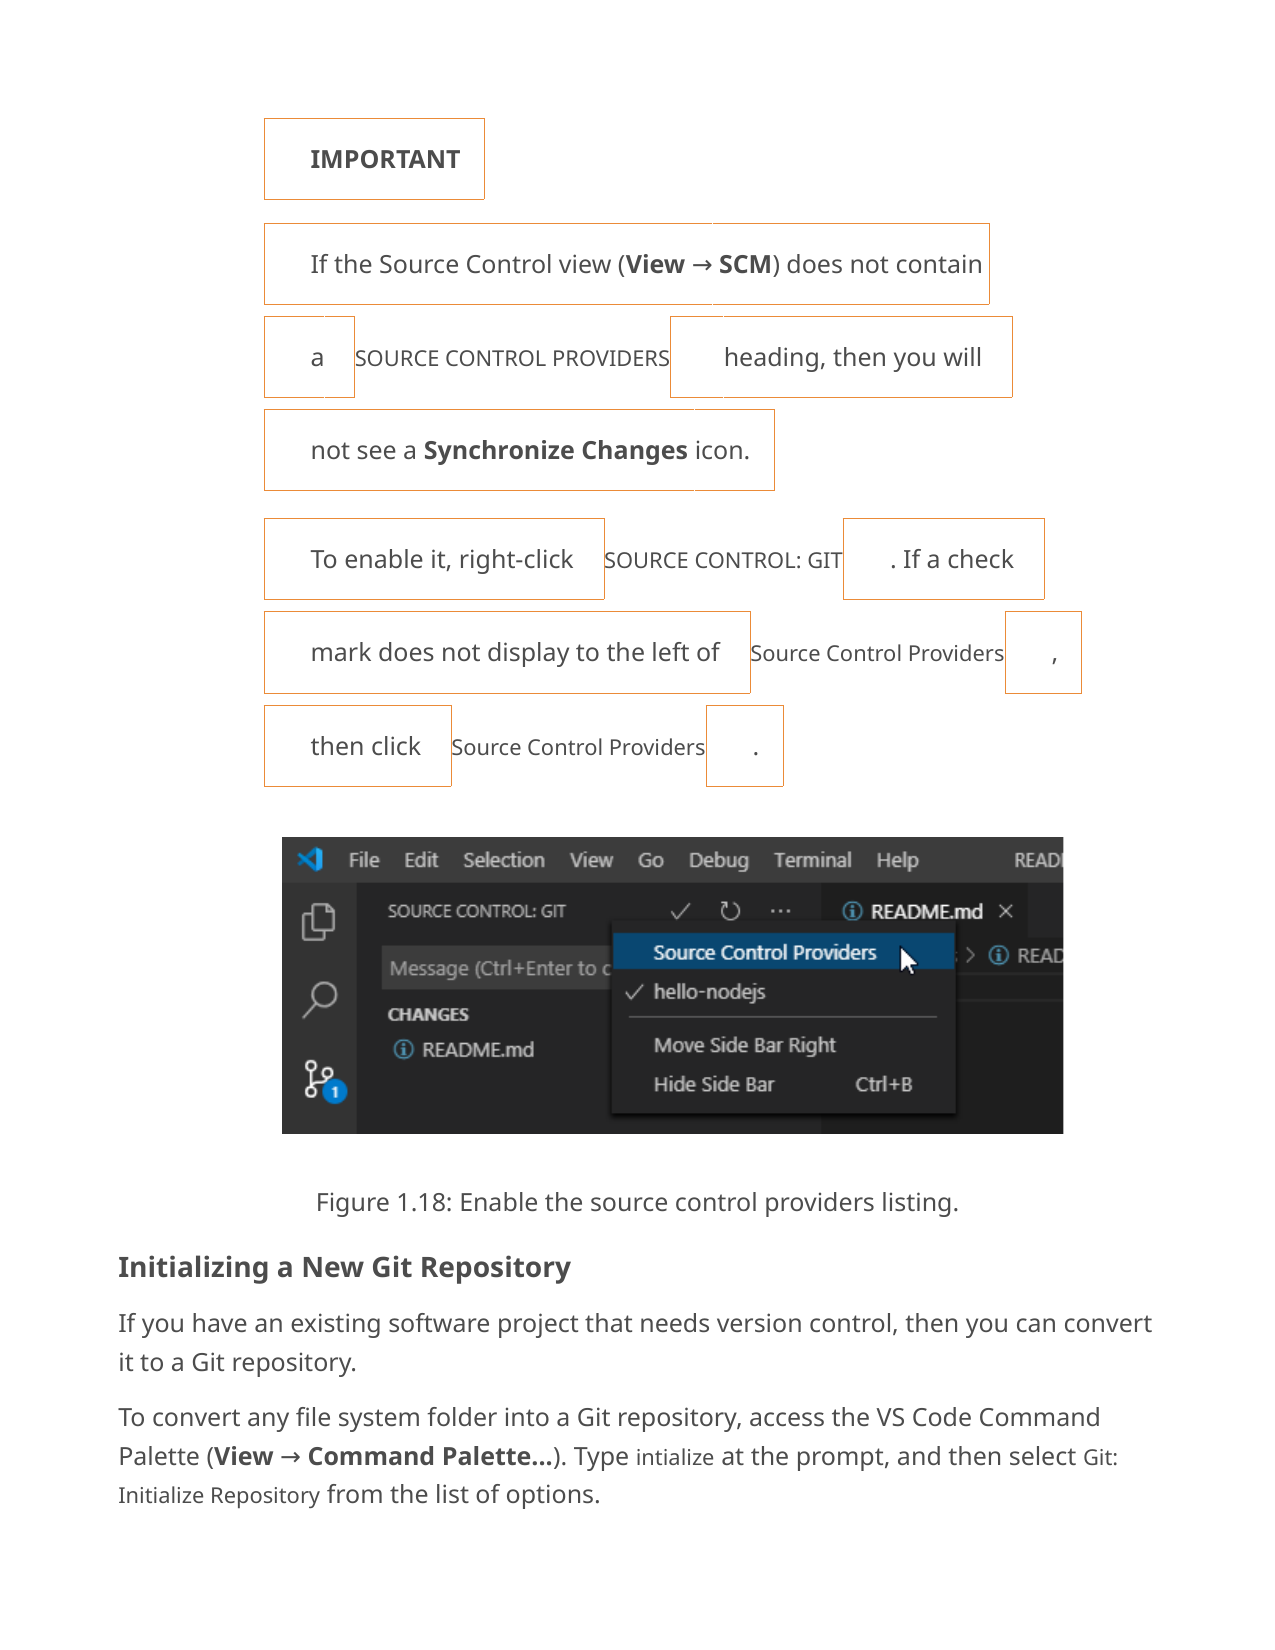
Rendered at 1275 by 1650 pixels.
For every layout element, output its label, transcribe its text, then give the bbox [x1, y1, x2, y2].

text If you have an existing software project that needs version control, then you can convert it to a Git repository. [118, 1305, 1157, 1378]
subtitle [485, 118, 1082, 199]
picture [282, 837, 1064, 1134]
text To enable it, right-click SOURCE CONTROL: GIT. If a check mark does not display to the left of Source Control Providers, then click Source Control Providers. [263, 518, 1082, 786]
subtitle IMPORTANT [265, 119, 484, 199]
text To convert any file system folder into a Git repository, access the VS Code Command Palette (View → Command Palette...). Type intialize at the prompt, and then select Git: Initialize Repository from the list of options. [118, 1399, 1157, 1511]
subtitle Initializing a New Git Repository [118, 1248, 1157, 1286]
text If the Source Control view (View → SCM) does not contain a SOURCE CONTROL PROVIDERS heading, then you will not see a Synchronize Changes icon. [263, 223, 1082, 491]
text Figure 1.18: Enable the source control providers listing. [118, 1185, 1157, 1219]
